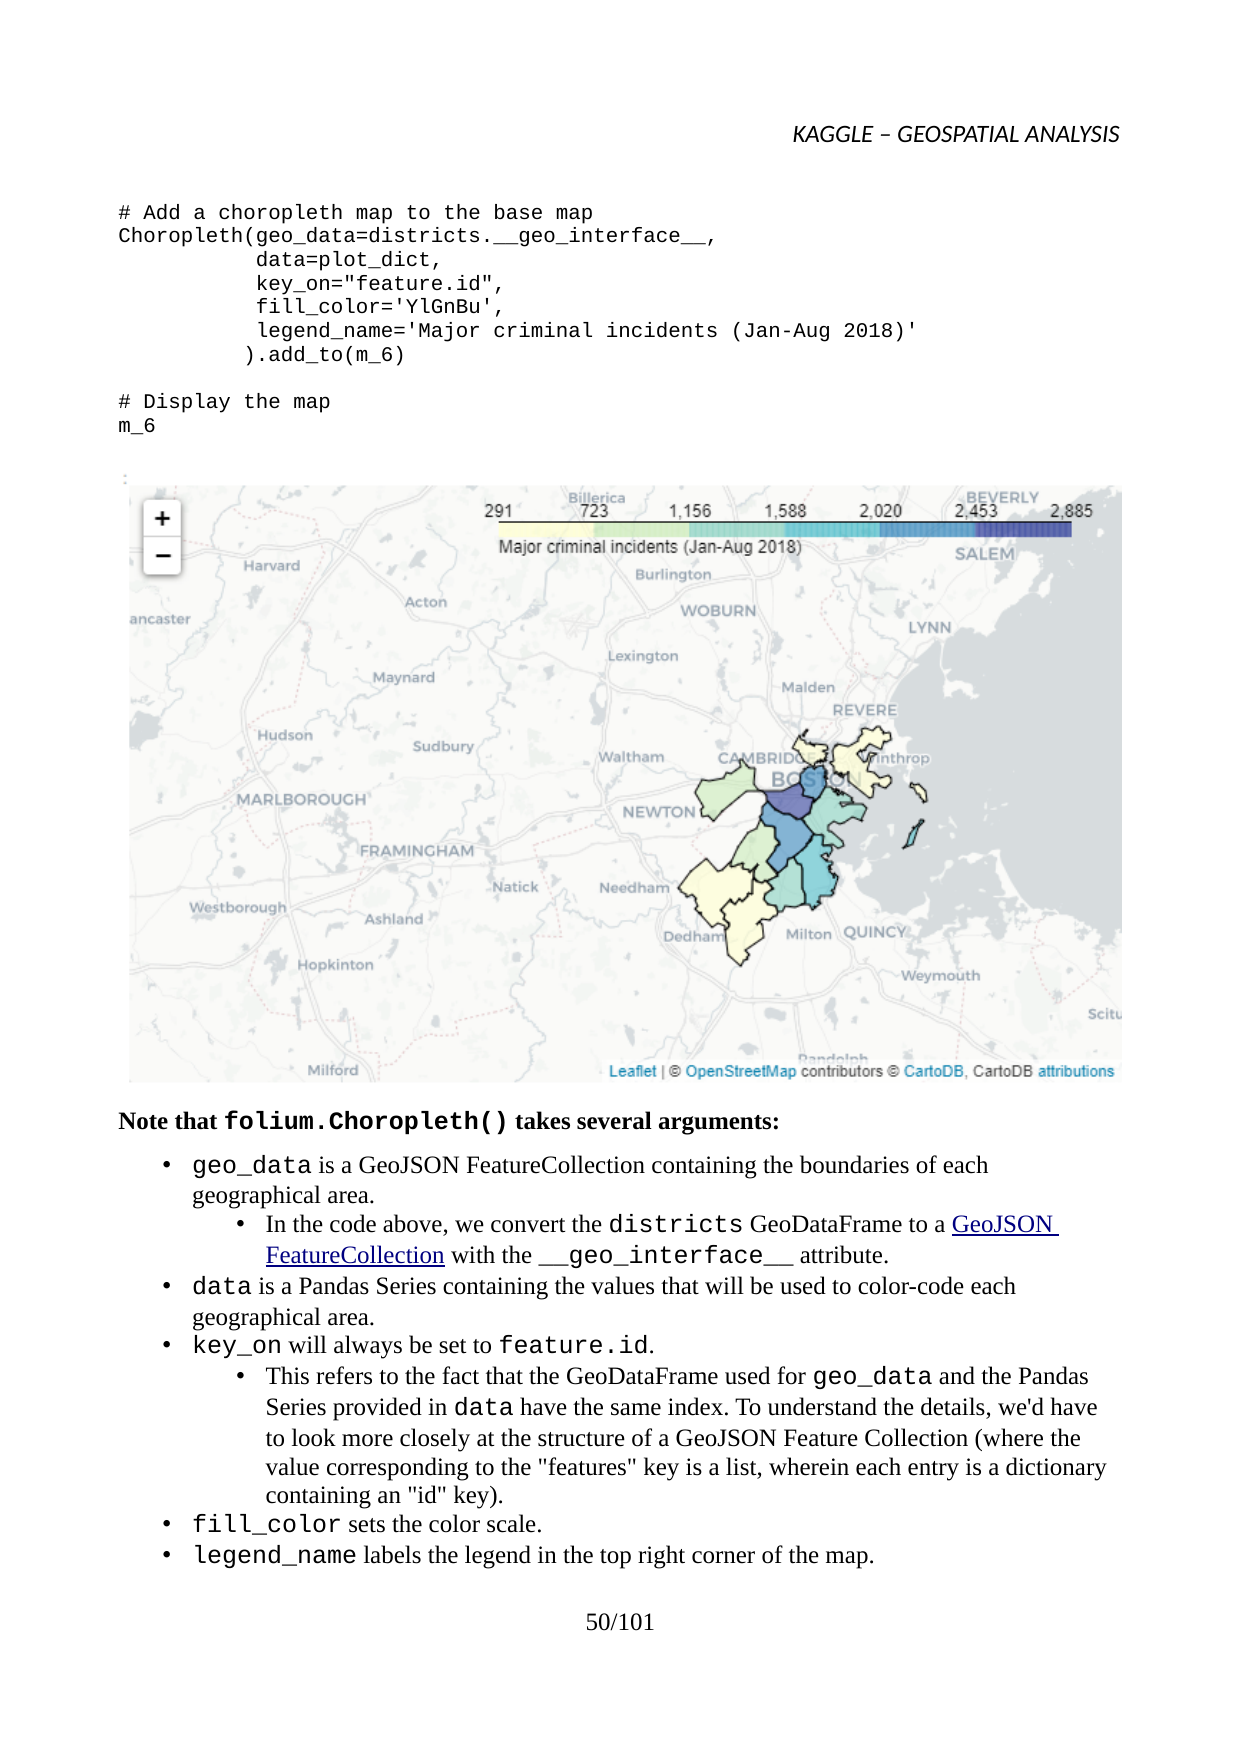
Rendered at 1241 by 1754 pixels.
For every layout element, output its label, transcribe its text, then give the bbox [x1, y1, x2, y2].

list legend_name labels the legend in the top right corner of the map. [162, 1540, 1122, 1571]
list In the code above, we convert the districts GeoDataFrame to a GeoJSON FeatureCollection with the __geo_interface__ attribute. [236, 1209, 1122, 1271]
list key_on will always be set to feature.id. [162, 1331, 1122, 1361]
text Choropleth(geo_data=districts.__geo_interface__, [118, 225, 1122, 249]
text # Add a choropleth map to the base map [118, 202, 1122, 225]
text Note that folium.Choropleth() takes several arguments: [118, 1107, 1122, 1137]
text legend_name='Major criminal incidents (Jan-Aug 2018)' [118, 320, 1122, 344]
list This refers to the fact that the GeoDataFrame used for geo_data and the Pandas Series provided in data have the same index. To understand the details, we'd have to look more closely at the structure of a GeoJSON Feature Collection (where the value corresponding to the "features" key is a list, wherein each entry is a dictionary containing an "id" key). [236, 1361, 1122, 1509]
list geo_data is a GeoJSON FeatureCollection containing the boundaries of each geographical area. [162, 1150, 1122, 1209]
text # Display the map [118, 391, 1122, 414]
picture [118, 467, 1122, 1107]
text key_on="feature.id", [118, 273, 1122, 296]
text m_6 [118, 414, 1122, 438]
text data=plot_dict, [118, 249, 1122, 273]
text fill_color='YlGnBu', [118, 296, 1122, 320]
text ).add_to(m_6) [118, 344, 1122, 367]
list data is a Pandas Series containing the values that will be used to color-code each geographical area. [162, 1271, 1122, 1331]
list fill_color sets the color scale. [162, 1509, 1122, 1540]
